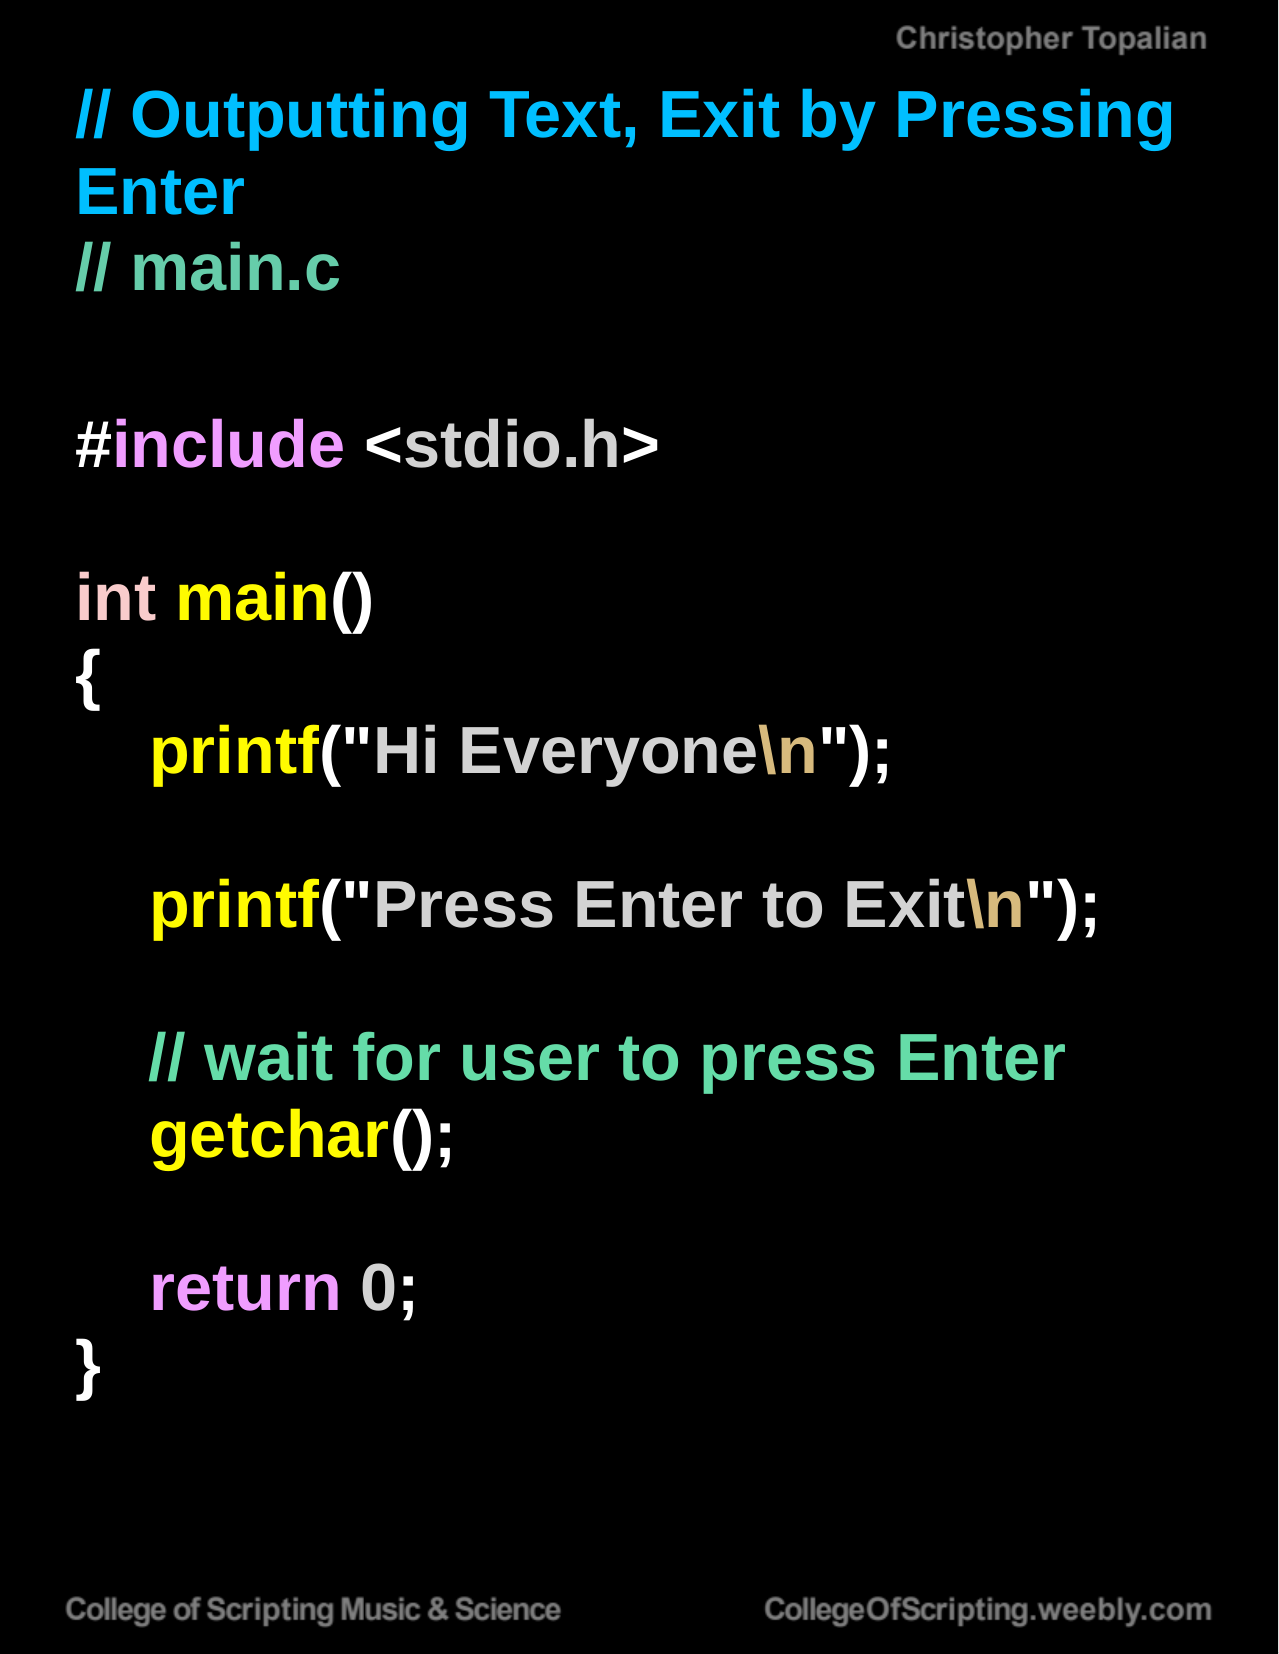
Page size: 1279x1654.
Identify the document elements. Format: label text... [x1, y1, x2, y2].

text getchar(); [75, 1094, 1203, 1171]
text { [75, 634, 1203, 711]
text int main() [75, 558, 1203, 634]
text return 0; [75, 1248, 1203, 1324]
text #include <stdio.h> [75, 404, 1203, 481]
text // wait for user to press Enter [75, 1018, 1203, 1094]
text printf("Hi Everyone\n"); [75, 711, 1203, 788]
text printf("Press Enter to Exit\n"); [75, 864, 1203, 941]
text } [75, 1324, 1203, 1401]
subtitle // Outputting Text, Exit by Pressing Enter [75, 75, 1203, 228]
text // main.c [75, 228, 1203, 305]
